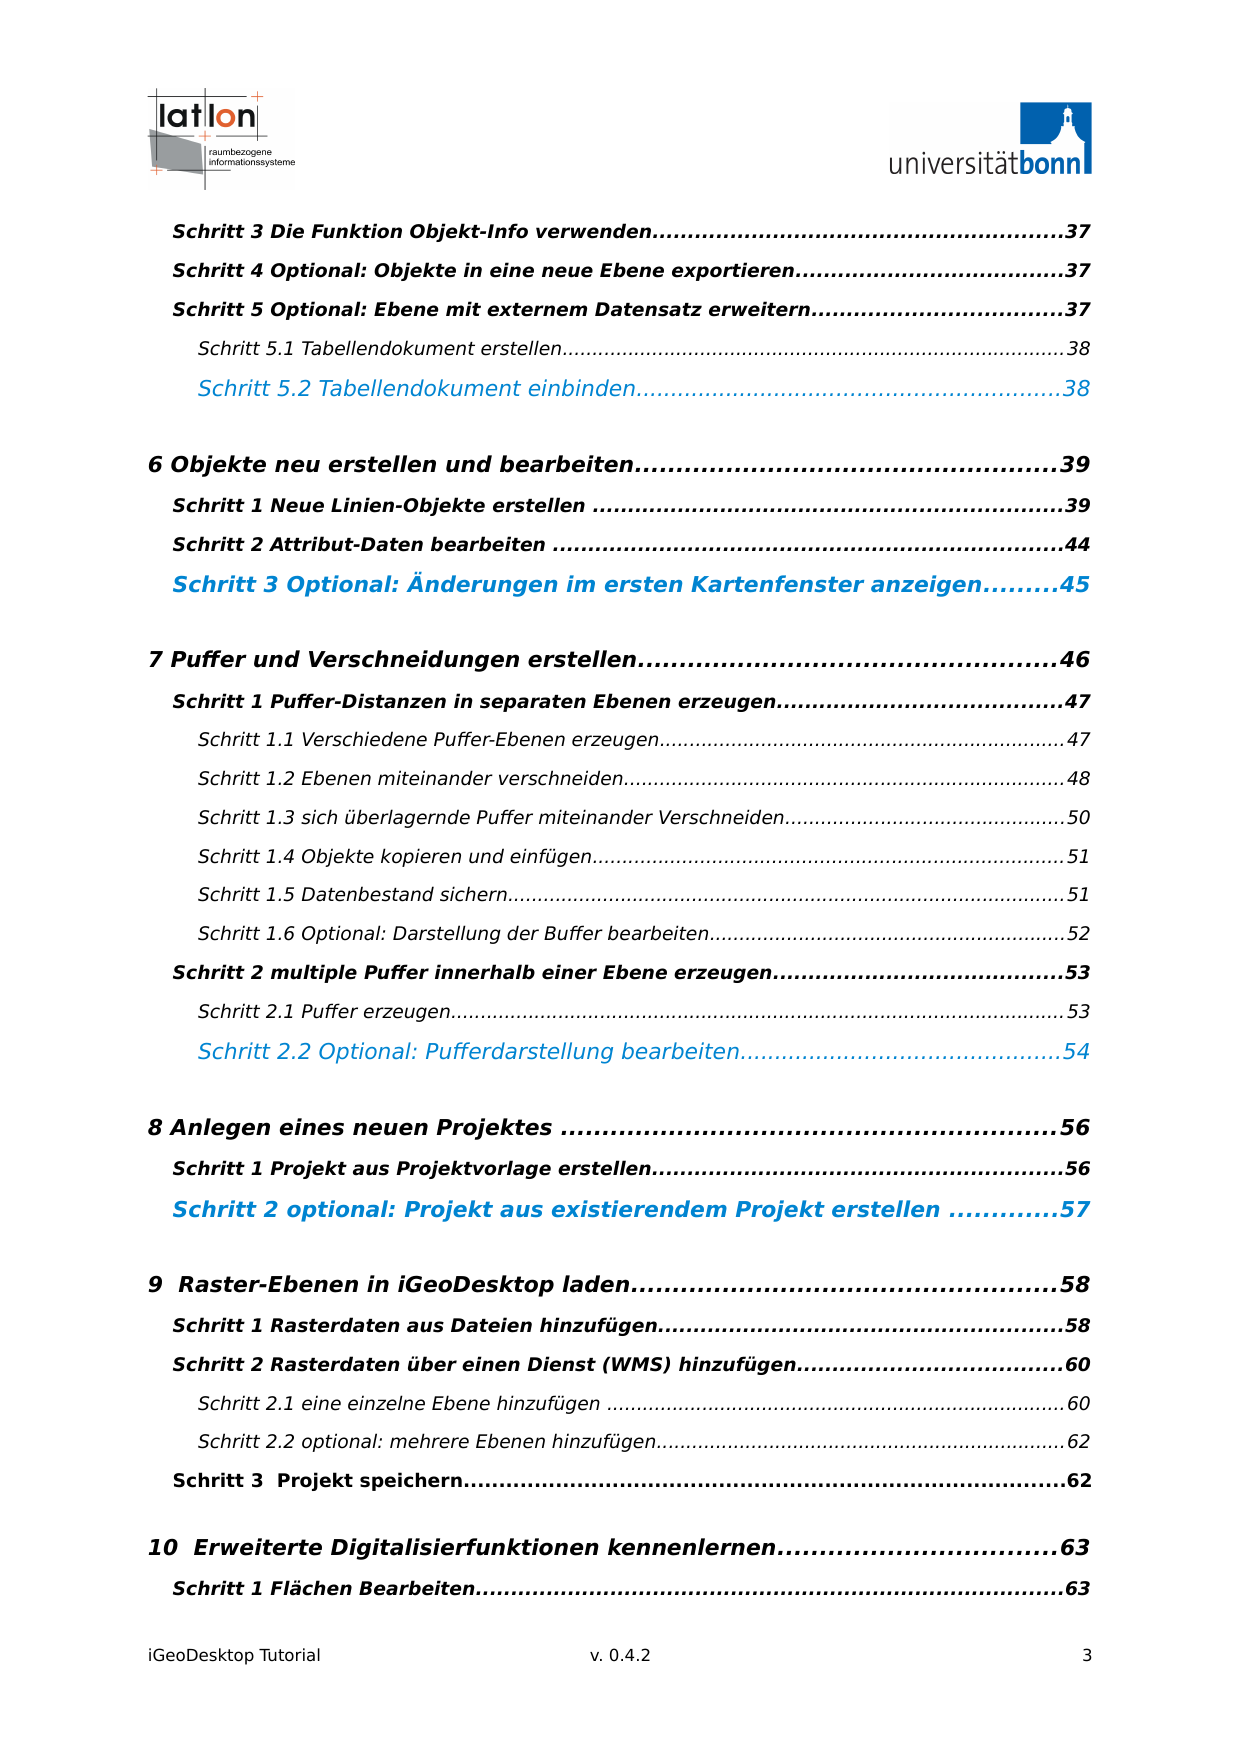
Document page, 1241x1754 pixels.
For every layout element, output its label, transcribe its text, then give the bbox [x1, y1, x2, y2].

text Schritt 2 optional: Projekt aus existierendem Projekt erstellen 57 [172, 1197, 1092, 1254]
picture [147, 88, 295, 190]
text Schritt 1.6 Optional: Darstellung der Buffer bearbeiten 52 [198, 923, 1092, 945]
text Schritt 3 Projekt speichern 62 [172, 1470, 1092, 1518]
text Schritt 1.3 sich überlagernde Puffer miteinander Verschneiden 50 [198, 807, 1092, 829]
text Schritt 1.1 Verschiedene Puffer-Ebenen erzeugen 47 [198, 729, 1092, 751]
picture [889, 102, 1093, 174]
text Schritt 3 Die Funktion Objekt-Info verwenden 37 [172, 221, 1092, 243]
text Schritt 5.1 Tabellendokument erstellen 38 [198, 338, 1092, 359]
text Schritt 1 Puffer-Distanzen in separaten Ebenen erzeugen 47 [172, 691, 1092, 713]
text Schritt 1.5 Datenbestand sichern 51 [198, 884, 1092, 906]
text Schritt 1.2 Ebenen miteinander verschneiden 48 [198, 768, 1092, 790]
text Schritt 5 Optional: Ebene mit externem Datensatz erweitern 37 [172, 299, 1092, 321]
text 8 Anlegen eines neuen Projektes 56 [148, 1115, 1092, 1140]
text 9 Raster-Ebenen in iGeoDesktop laden 58 [148, 1272, 1092, 1297]
text Schritt 2.1 Puffer erzeugen 53 [198, 1001, 1092, 1023]
text Schritt 1.4 Objekte kopieren und einfügen 51 [198, 846, 1092, 868]
text 6 Objekte neu erstellen und bearbeiten 39 [148, 452, 1092, 477]
text 7 Puffer und Verschneidungen erstellen 46 [148, 648, 1092, 673]
text Schritt 2.2 optional: mehrere Ebenen hinzufügen 62 [198, 1431, 1092, 1453]
text Schritt 2 Rasterdaten über einen Dienst (WMS) hinzufügen 60 [172, 1354, 1092, 1376]
text Schritt 2.1 eine einzelne Ebene hinzufügen 60 [198, 1393, 1092, 1414]
text Schritt 4 Optional: Objekte in eine neue Ebene exportieren 37 [172, 260, 1092, 282]
text Schritt 3 Optional: Änderungen im ersten Kartenfenster anzeigen 45 [172, 572, 1092, 630]
text Schritt 1 Projekt aus Projektvorlage erstellen 56 [172, 1158, 1092, 1180]
text Schritt 1 Flächen Bearbeiten 63 [172, 1578, 1092, 1600]
text Schritt 1 Rasterdaten aus Dateien hinzufügen 58 [172, 1315, 1092, 1337]
text Schritt 2 Attribut-Daten bearbeiten 44 [172, 533, 1092, 555]
text Schritt 2.2 Optional: Pufferdarstellung bearbeiten 54 [198, 1039, 1092, 1097]
text Schritt 2 multiple Puffer innerhalb einer Ebene erzeugen 53 [172, 962, 1092, 984]
text Schritt 1 Neue Linien-Objekte erstellen 39 [172, 495, 1092, 517]
text 10 Erweiterte Digitalisierfunktionen kennenlernen 63 [148, 1535, 1092, 1561]
text Schritt 5.2 Tabellendokument einbinden 38 [198, 376, 1092, 434]
